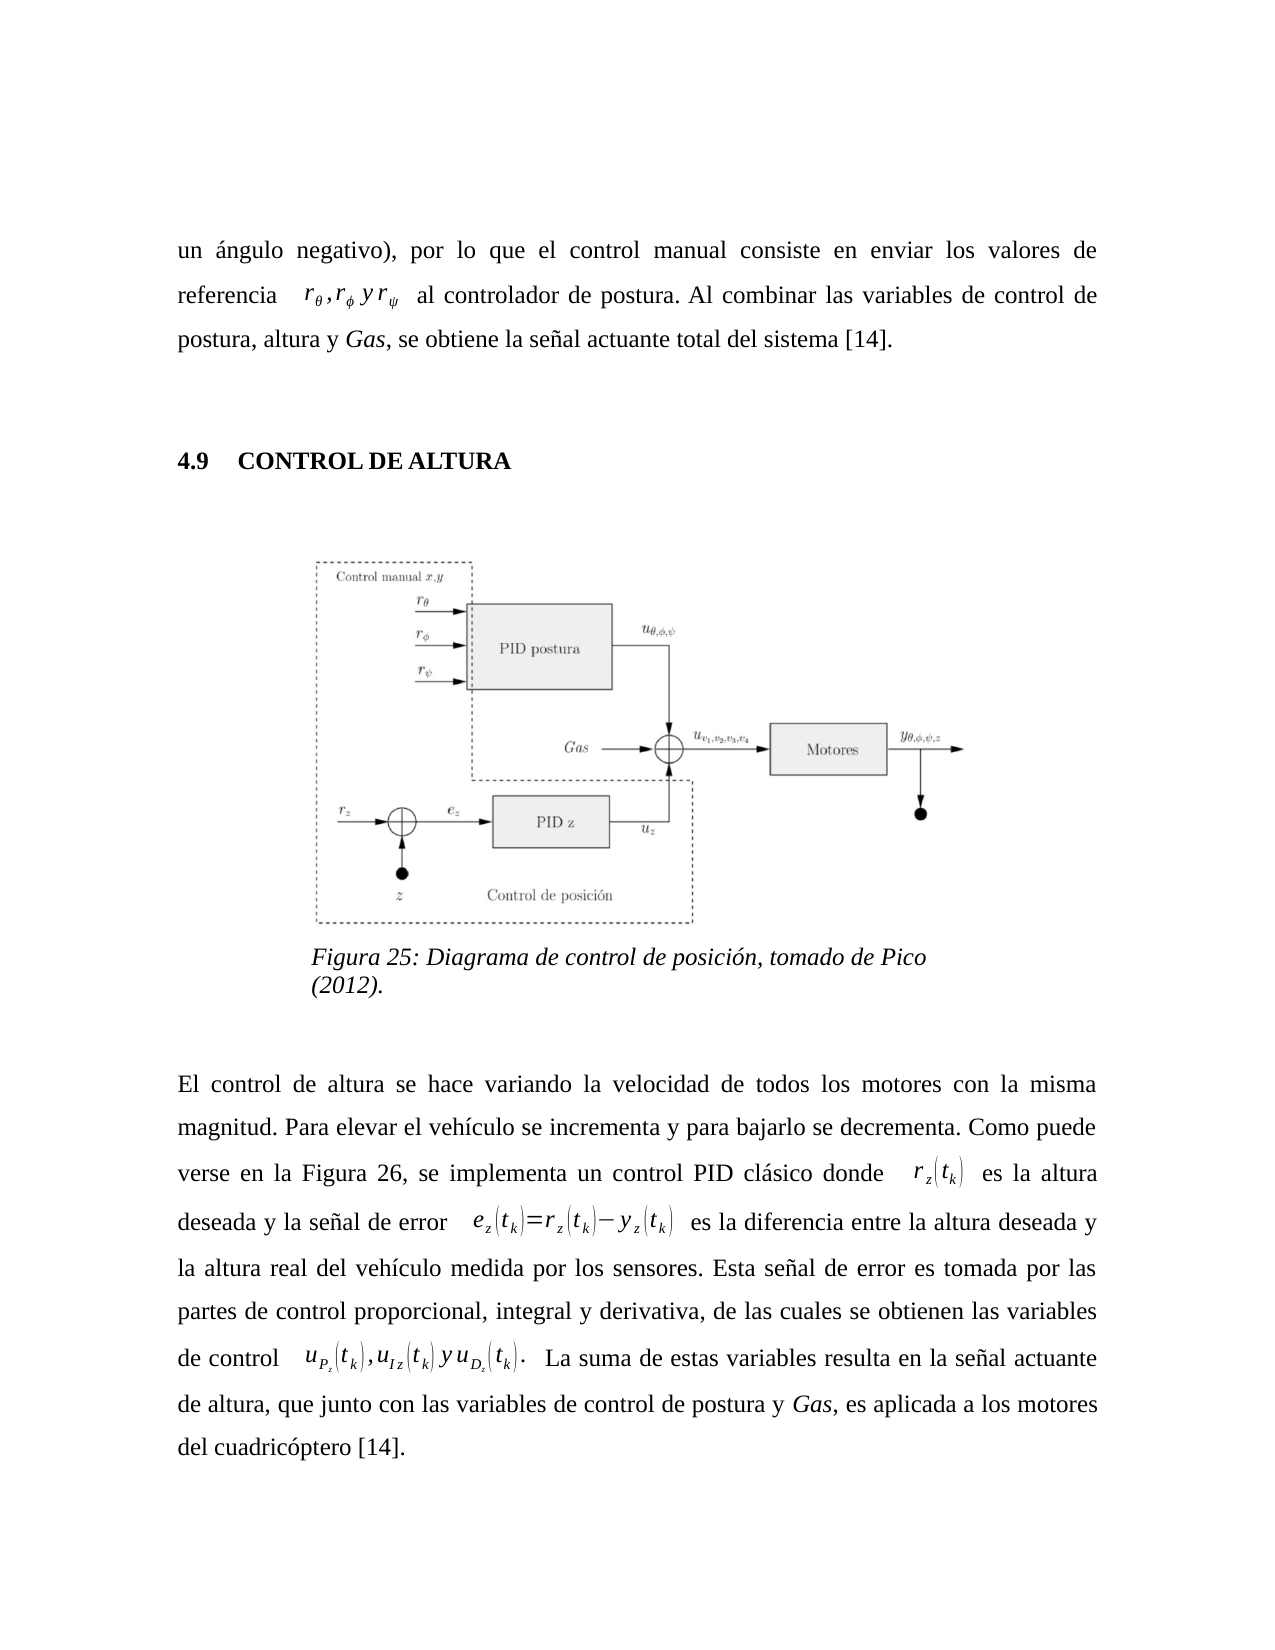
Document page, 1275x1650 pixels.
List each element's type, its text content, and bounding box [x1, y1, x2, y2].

picture [311, 548, 964, 937]
text El control de altura se hace variando la velocidad de todos los motores con la misma magnitud. Para elevar el vehículo se incrementa y para bajarlo se decrementa. Como puede verse en la Figura 26, se implementa un control PID clásico donde es la altura deseada y la señal de error es la diferencia entre la altura deseada y la altura real del vehículo medida por los sensores. Esta señal de error es tomada por las partes de control proporcional, integral y derivativa, de las cuales se obtienen las variables de control La suma de estas variables resulta en la señal actuante de altura, que junto con las variables de control de postura y Gas, es aplicada a los motores del cuadricóptero [14]. [177, 1069, 1098, 1461]
subtitle CONTROL DE ALTURA [177, 446, 1098, 475]
text un ángulo negativo), por lo que el control manual consiste en enviar los valores de referencia al controlador de postura. Al combinar las variables de control de postura, altura y Gas, se obtiene la señal actuante total del sistema [14]. [177, 235, 1098, 353]
text Figura 25: Diagrama de control de posición, tomado de Pico (2012). [311, 937, 964, 999]
